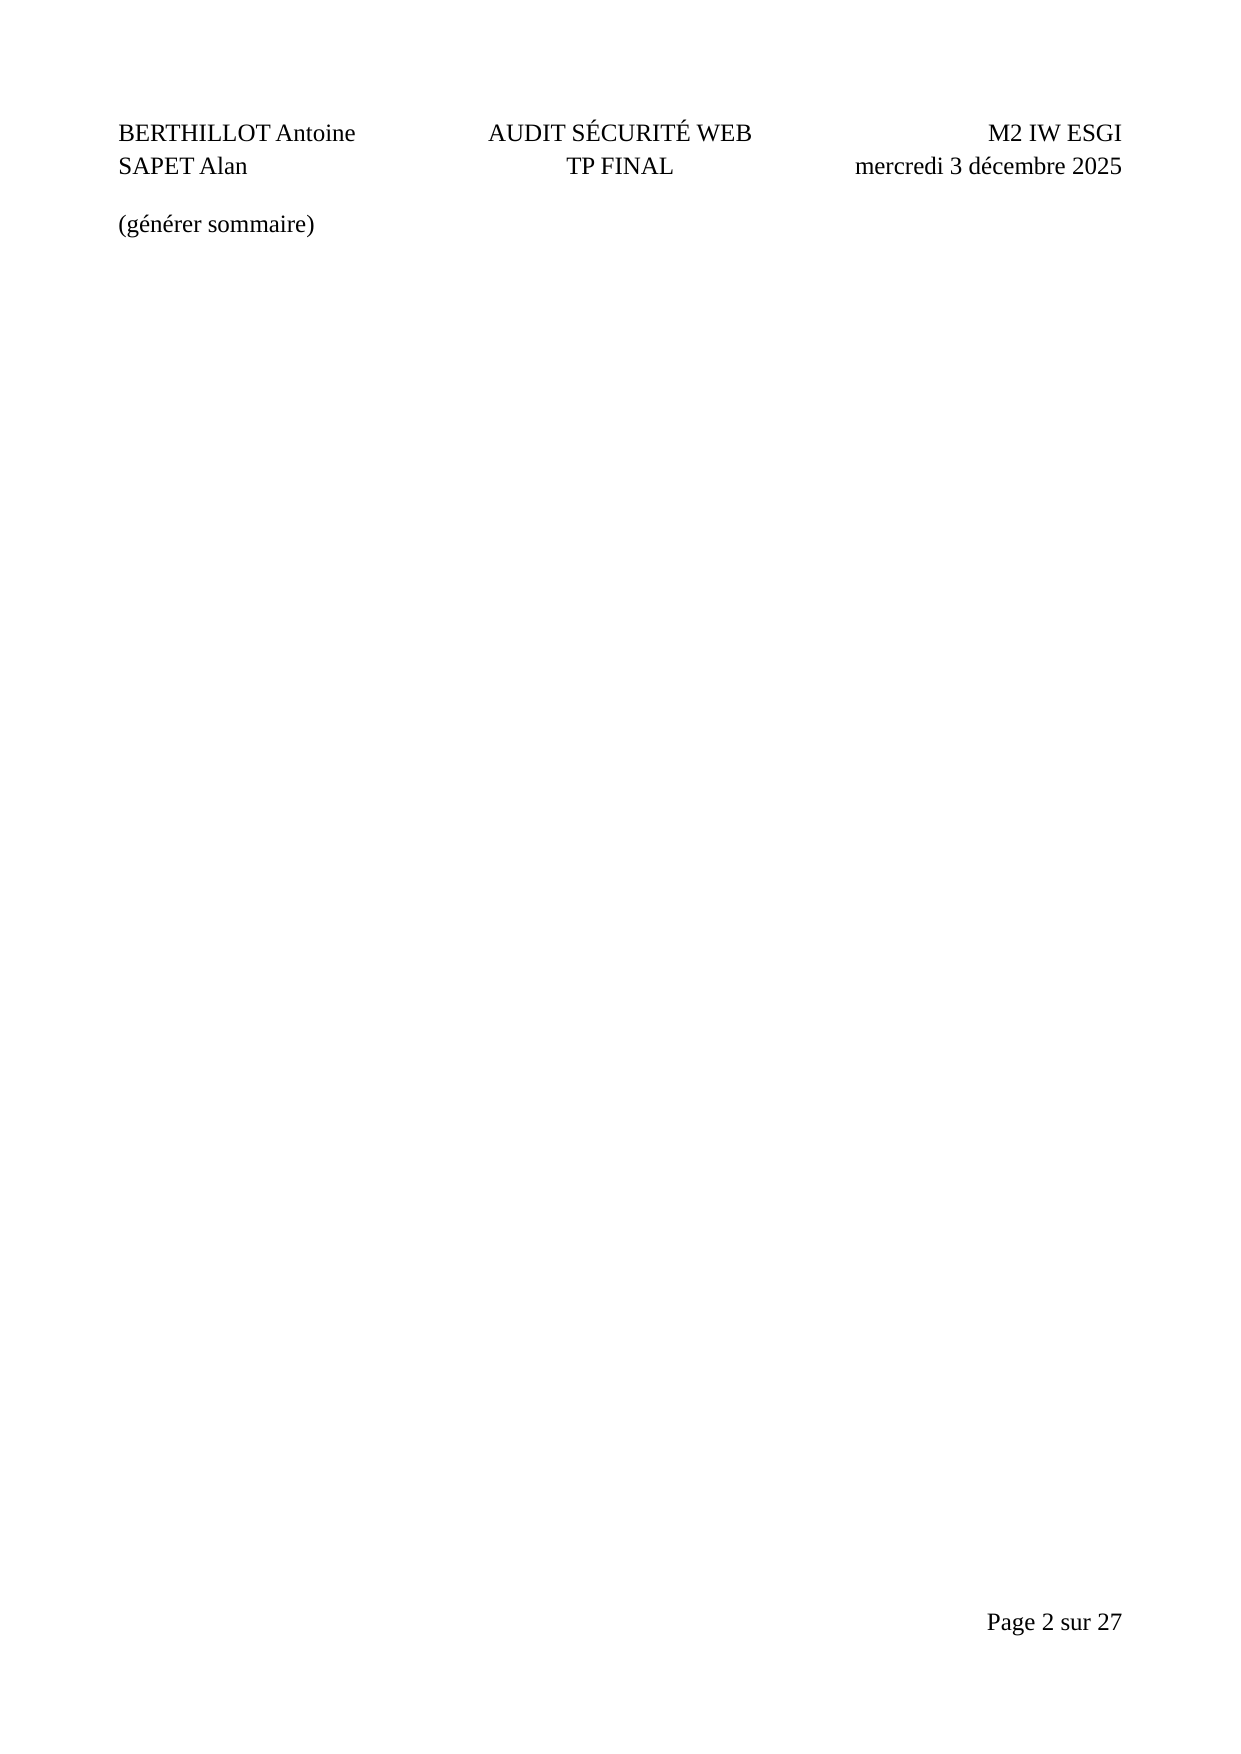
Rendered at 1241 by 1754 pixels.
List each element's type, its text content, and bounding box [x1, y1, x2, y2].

text (générer sommaire) [118, 209, 1122, 238]
